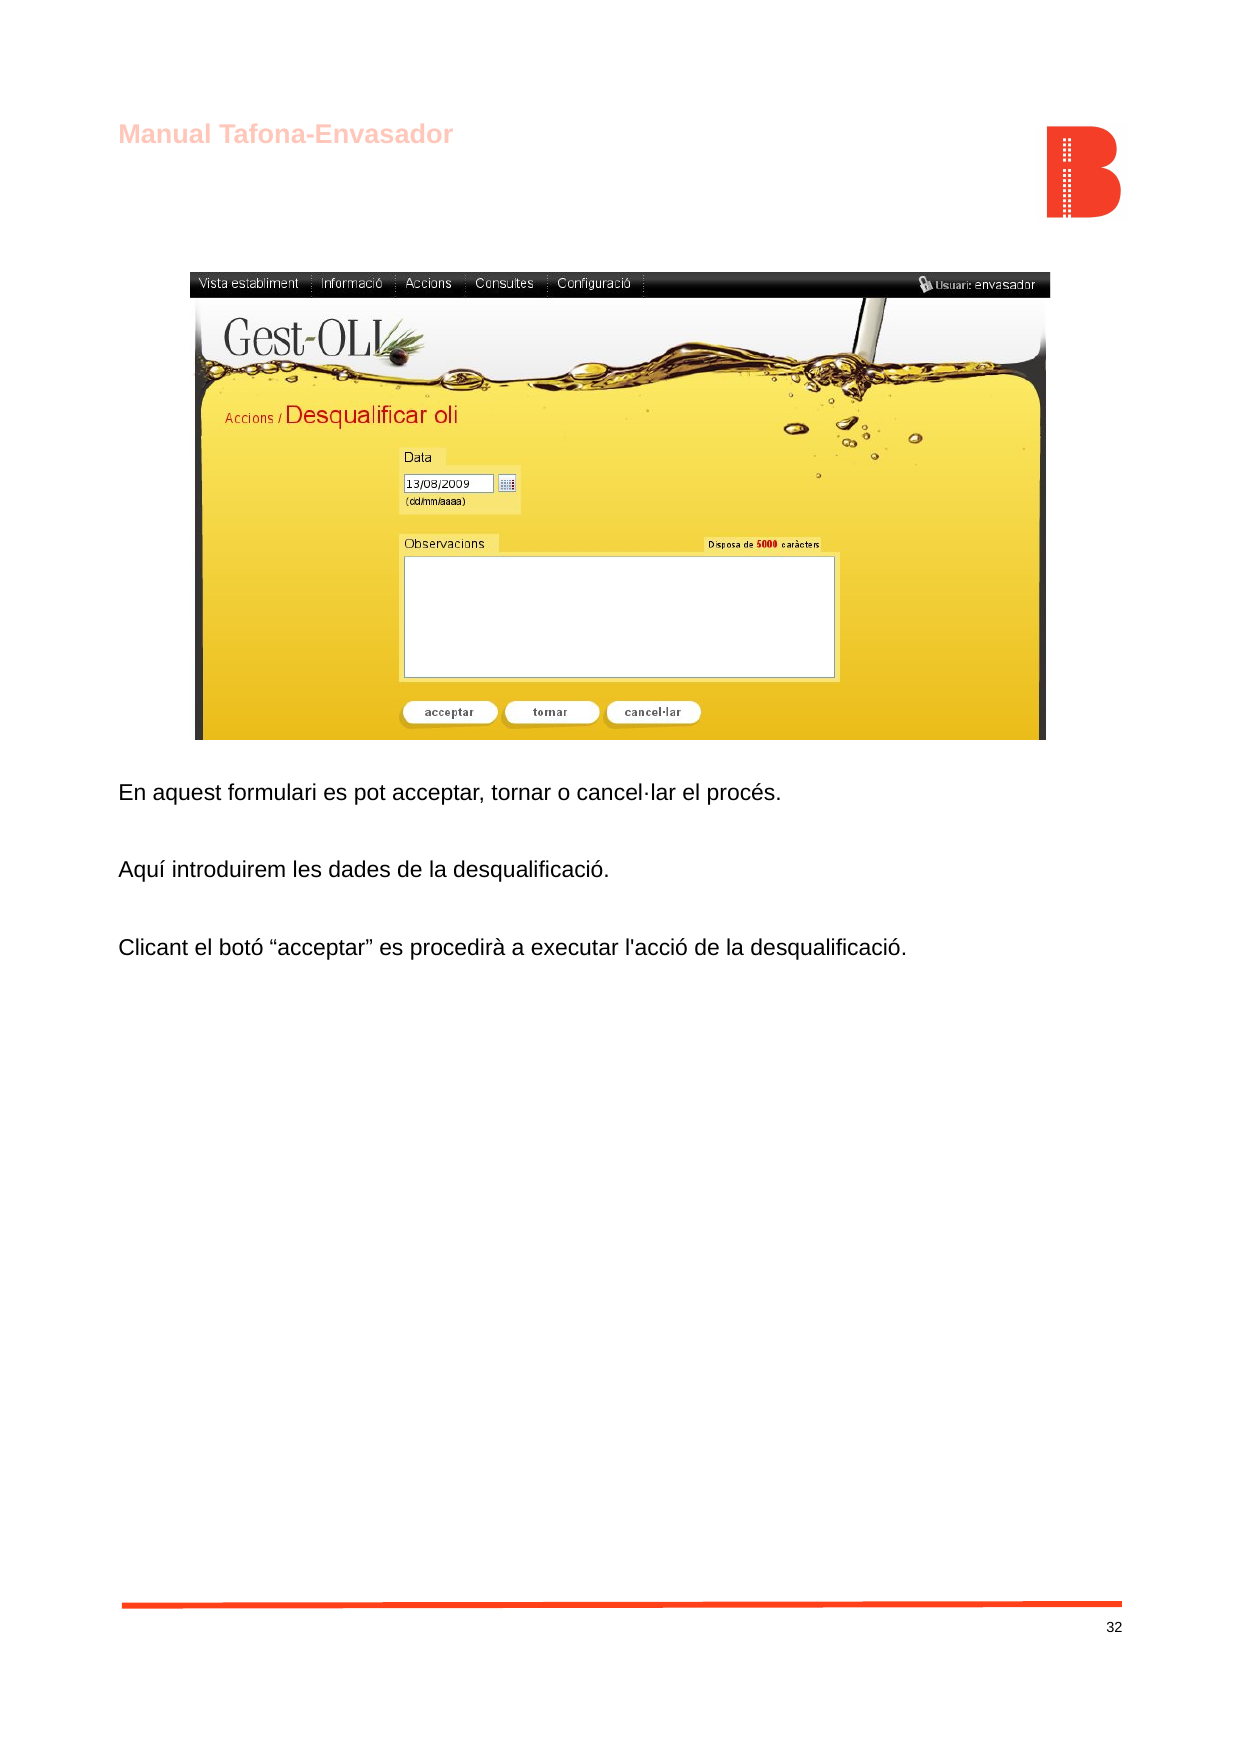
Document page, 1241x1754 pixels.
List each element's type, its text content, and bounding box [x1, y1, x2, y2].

text Clicant el botó “acceptar” es procedirà a executar l'acció de la desqualificació. [118, 934, 1122, 960]
picture [190, 272, 1051, 740]
text Aquí introduirem les dades de la desqualificació. [118, 856, 1122, 883]
picture [1036, 124, 1130, 221]
text En aquest formulari es pot acceptar, tornar o cancel·lar el procés. [118, 779, 1122, 805]
